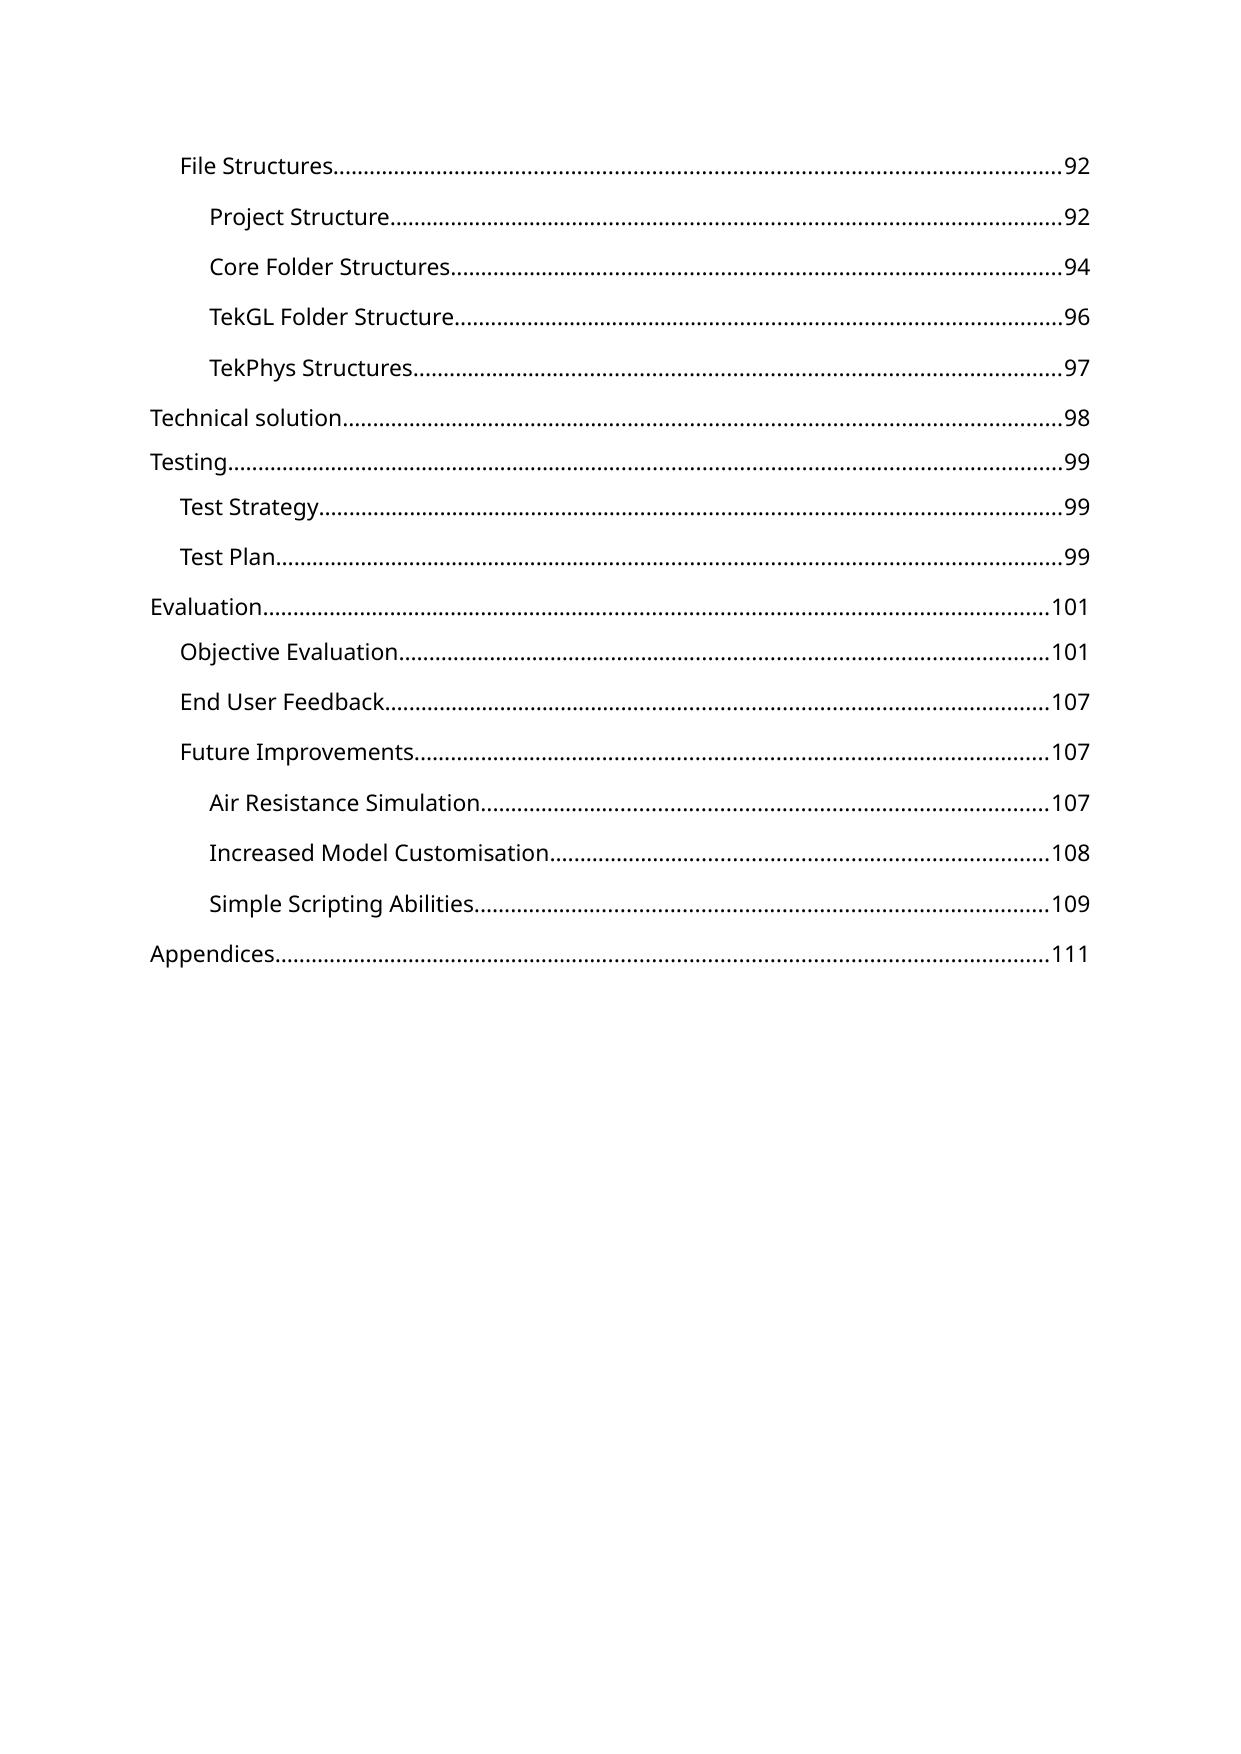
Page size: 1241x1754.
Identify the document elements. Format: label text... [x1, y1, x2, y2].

text Objective Evaluation 101 [179, 635, 1090, 667]
text End User Feedback 107 [179, 686, 1090, 717]
text Technical solution 98 [150, 402, 1090, 433]
text Appendices 111 [150, 938, 1090, 969]
text Testing 99 [150, 446, 1090, 477]
text Core Folder Structures 94 [209, 251, 1090, 282]
text Evaluation 101 [150, 591, 1090, 622]
text Test Strategy 99 [179, 490, 1090, 522]
text TekGL Folder Structure 96 [209, 301, 1090, 332]
text Test Plan 99 [179, 541, 1090, 572]
text Air Resistance Simulation 107 [209, 787, 1090, 818]
text Future Improvements 107 [179, 736, 1090, 767]
text TekPhys Structures 97 [209, 352, 1090, 383]
text Increased Model Customisation 108 [209, 837, 1090, 868]
text Simple Scripting Abilities 109 [209, 887, 1090, 919]
text File Structures 92 [179, 150, 1090, 181]
text Project Structure 92 [209, 200, 1090, 232]
